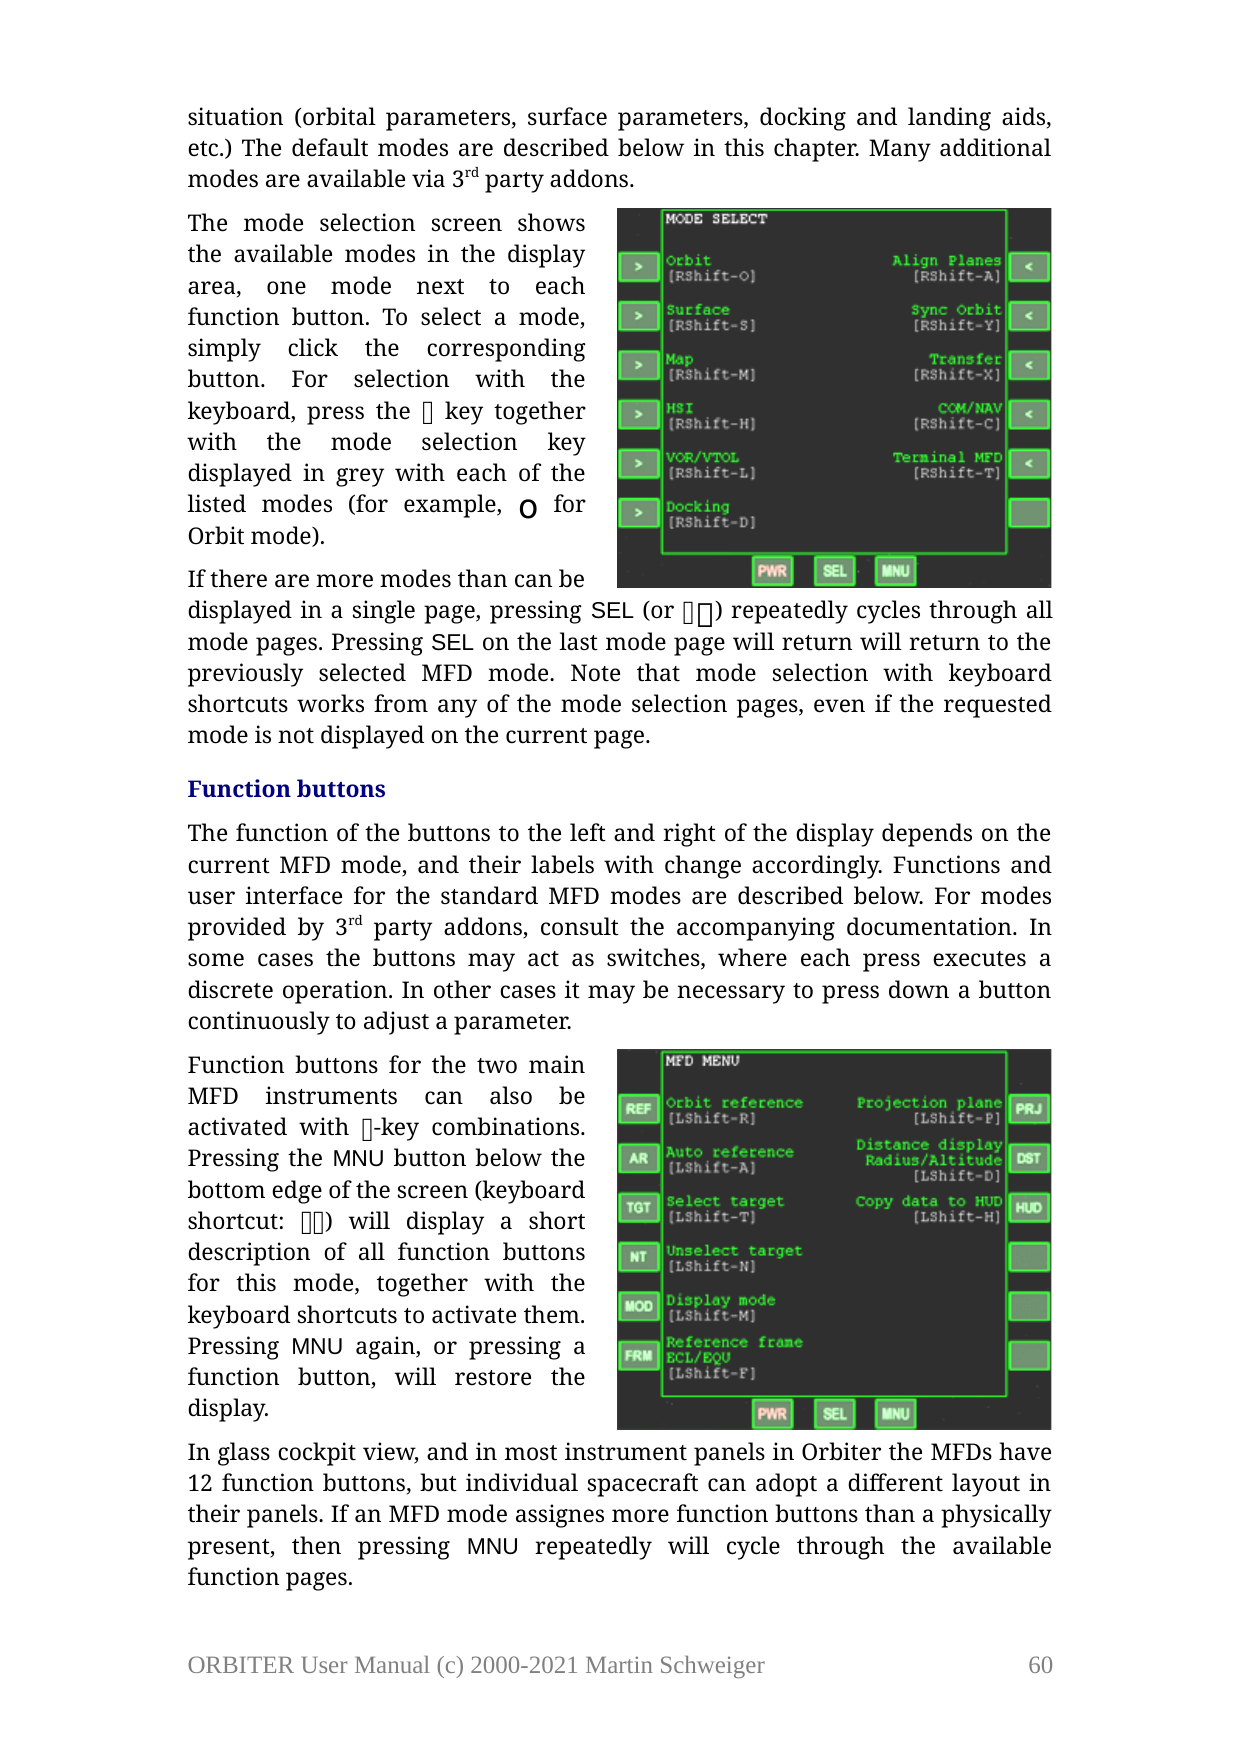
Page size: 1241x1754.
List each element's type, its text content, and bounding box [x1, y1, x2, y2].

picture [617, 1049, 1052, 1430]
picture [617, 208, 1052, 588]
text The mode selection screen shows the available modes in the display area, one mode next to each function button. To select a mode, simply click the corresponding button. For selection with the keyboard, press the  key together with the mode selection key displayed in grey with each of the listed modes (for example, o for Orbit mode). [187, 207, 1053, 589]
text In glass cockpit view, and in most instrument panels in Orbiter the MFDs have 12 function buttons, but individual spacecraft can adopt a different layout in their panels. If an MFD mode assignes more function buttons than a physically present, then pressing MNU repeatedly will cycle through the available function pages. [187, 1435, 1053, 1592]
text If there are more modes than can be displayed in a single page, pressing SEL (or ) repeatedly cycles through all mode pages. Pressing SEL on the last mode page will return will return to the previously selected MFD mode. Note that mode selection with keyboard shortcuts works from any of the mode selection pages, even if the requested mode is not displayed on the current page. [187, 563, 1053, 750]
text situation (orbital parameters, surface parameters, docking and landing aids, etc.) The default modes are described below in this chapter. Many additional modes are available via 3rd party addons. [187, 100, 1053, 194]
subtitle Function buttons [187, 773, 1053, 804]
text Function buttons for the two main MFD instruments can also be activated with -key combinations. Pressing the MNU button below the bottom edge of the screen (keyboard shortcut: ) will display a short description of all function buttons for this mode, together with the keyboard shortcuts to activate them. Pressing MNU again, or pressing a function button, will restore the display. [187, 1048, 1053, 1431]
text The function of the buttons to the left and right of the display depends on the current MFD mode, and their labels with change accordingly. Functions and user interface for the standard MFD modes are described below. For modes provided by 3rd party addons, consult the accompanying documentation. In some cases the buttons may act as switches, where each press executes a discrete operation. In other cases it may be necessary to press down a button continuously to adjust a parameter. [187, 817, 1053, 1036]
